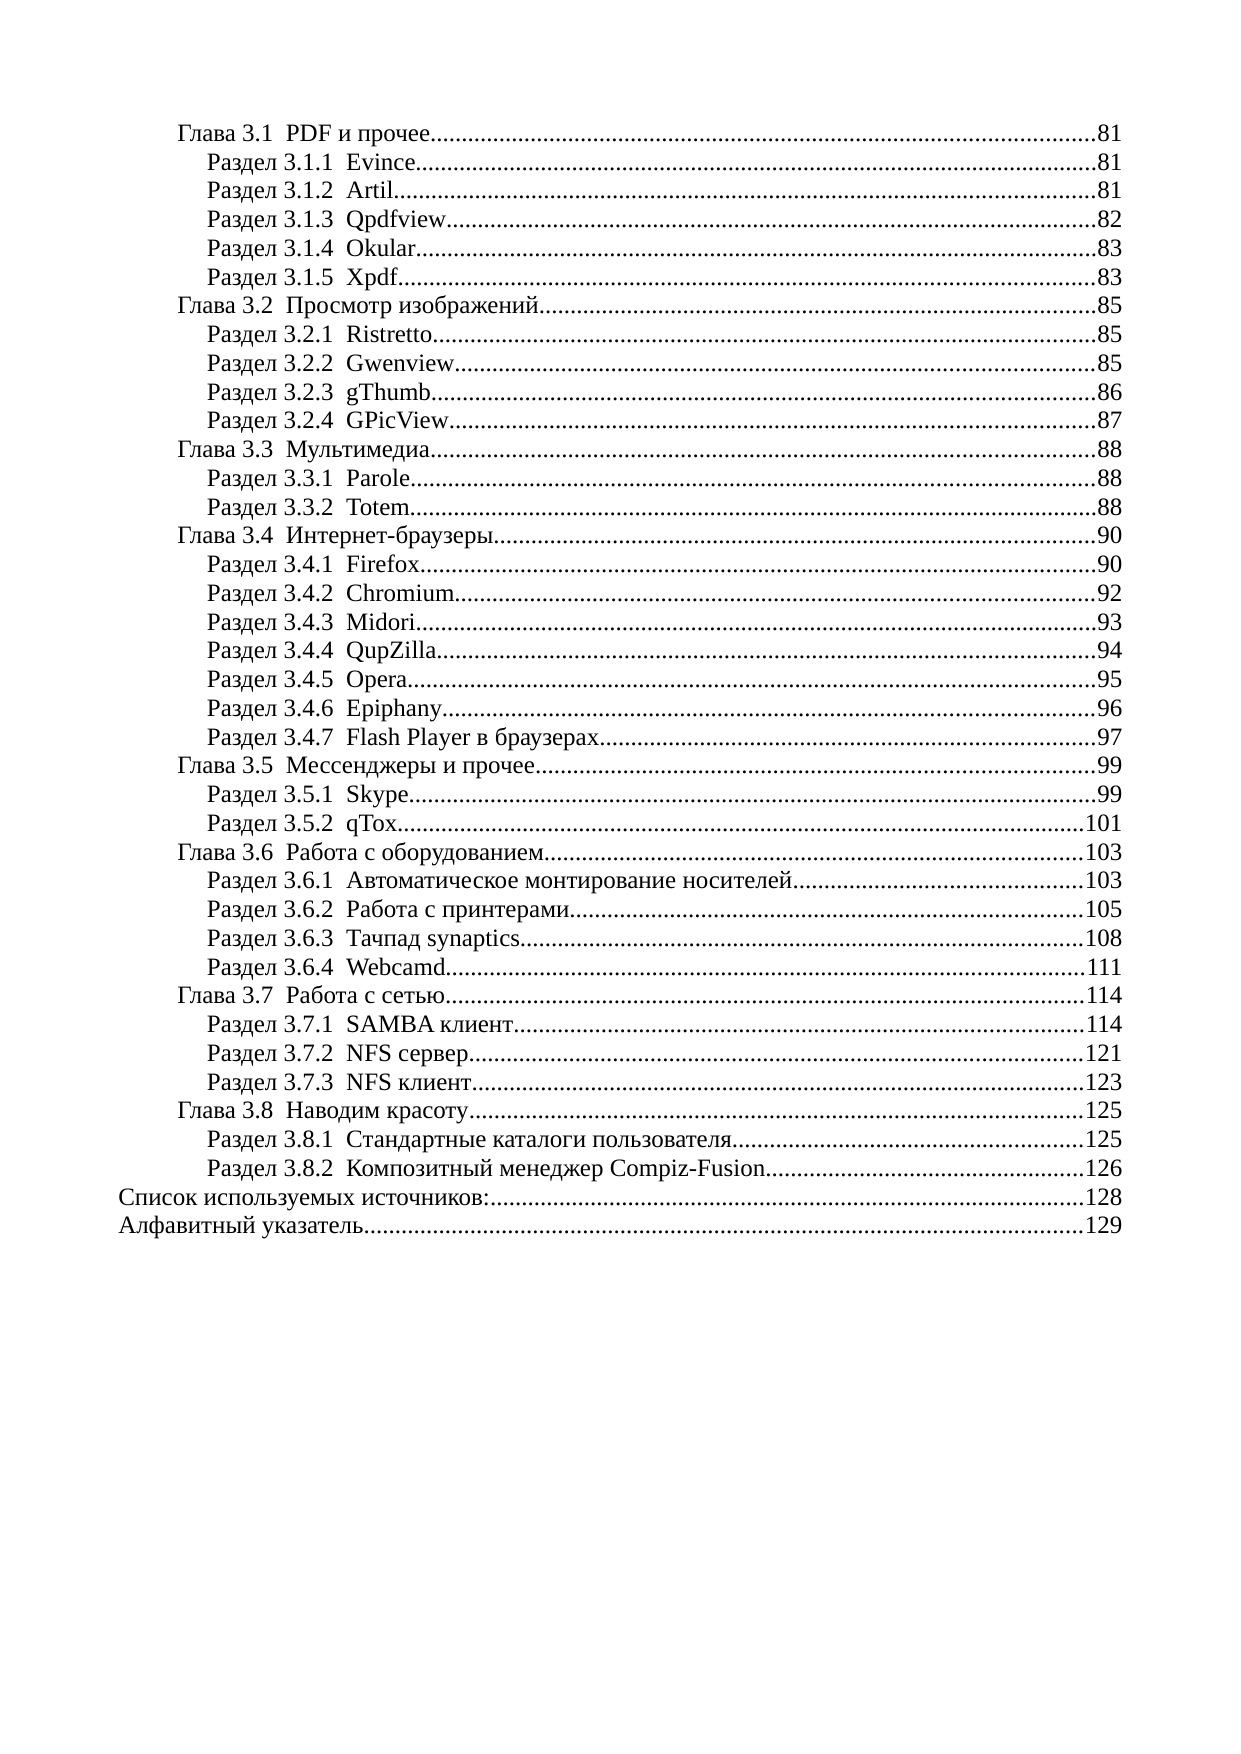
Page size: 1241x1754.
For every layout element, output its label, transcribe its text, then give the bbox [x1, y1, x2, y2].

text Глава 3.8 Наводим красоту 125 [177, 1096, 1122, 1124]
text Глава 3.1 PDF и прочее 81 [177, 118, 1122, 147]
text Раздел 3.7.1 SAMBA клиент 114 [207, 1009, 1122, 1038]
text Список используемых источников: 128 [118, 1182, 1122, 1211]
text Раздел 3.1.5 Xpdf 83 [207, 262, 1122, 291]
text Раздел 3.4.5 Opera 95 [207, 664, 1122, 693]
text Раздел 3.4.2 Chromium 92 [207, 578, 1122, 607]
text Раздел 3.6.3 Тачпад synaptics 108 [207, 923, 1122, 952]
text Раздел 3.7.3 NFS клиент 123 [207, 1067, 1122, 1096]
text Раздел 3.4.3 Midori 93 [207, 607, 1122, 636]
text Алфавитный указатель 129 [118, 1211, 1122, 1239]
text Раздел 3.4.6 Epiphany 96 [207, 693, 1122, 722]
text Раздел 3.5.1 Skype 99 [207, 779, 1122, 808]
text Глава 3.3 Мультимедиа 88 [177, 434, 1122, 463]
text Раздел 3.2.2 Gwenview 85 [207, 348, 1122, 377]
text Раздел 3.8.1 Стандартные каталоги пользователя 125 [207, 1124, 1122, 1153]
text Глава 3.5 Мессенджеры и прочее 99 [177, 751, 1122, 779]
text Раздел 3.2.3 gThumb 86 [207, 377, 1122, 406]
text Раздел 3.2.1 Ristretto 85 [207, 319, 1122, 348]
text Раздел 3.1.3 Qpdfview 82 [207, 204, 1122, 233]
text Глава 3.7 Работа с сетью 114 [177, 981, 1122, 1009]
text Раздел 3.1.2 Artil 81 [207, 176, 1122, 204]
text Глава 3.6 Работа с оборудованием 103 [177, 837, 1122, 866]
text Раздел 3.6.4 Webcamd 111 [207, 952, 1122, 981]
text Глава 3.2 Просмотр изображений 85 [177, 291, 1122, 319]
text Раздел 3.6.2 Работа с принтерами 105 [207, 894, 1122, 923]
text Раздел 3.1.4 Okular 83 [207, 233, 1122, 262]
text Раздел 3.4.1 Firefox 90 [207, 549, 1122, 578]
text Раздел 3.4.4 QupZilla 94 [207, 636, 1122, 664]
text Раздел 3.8.2 Композитный менеджер Compiz-Fusion 126 [207, 1153, 1122, 1182]
text Раздел 3.5.2 qTox 101 [207, 808, 1122, 837]
text Глава 3.4 Интернет-браузеры 90 [177, 521, 1122, 549]
text Раздел 3.7.2 NFS сервер 121 [207, 1038, 1122, 1067]
text Раздел 3.3.2 Totem 88 [207, 492, 1122, 521]
text Раздел 3.1.1 Evince 81 [207, 147, 1122, 176]
text Раздел 3.6.1 Автоматическое монтирование носителей 103 [207, 866, 1122, 894]
text Раздел 3.3.1 Parole 88 [207, 463, 1122, 492]
text Раздел 3.2.4 GPicView 87 [207, 406, 1122, 434]
text Раздел 3.4.7 Flash Player в браузерах 97 [207, 722, 1122, 751]
